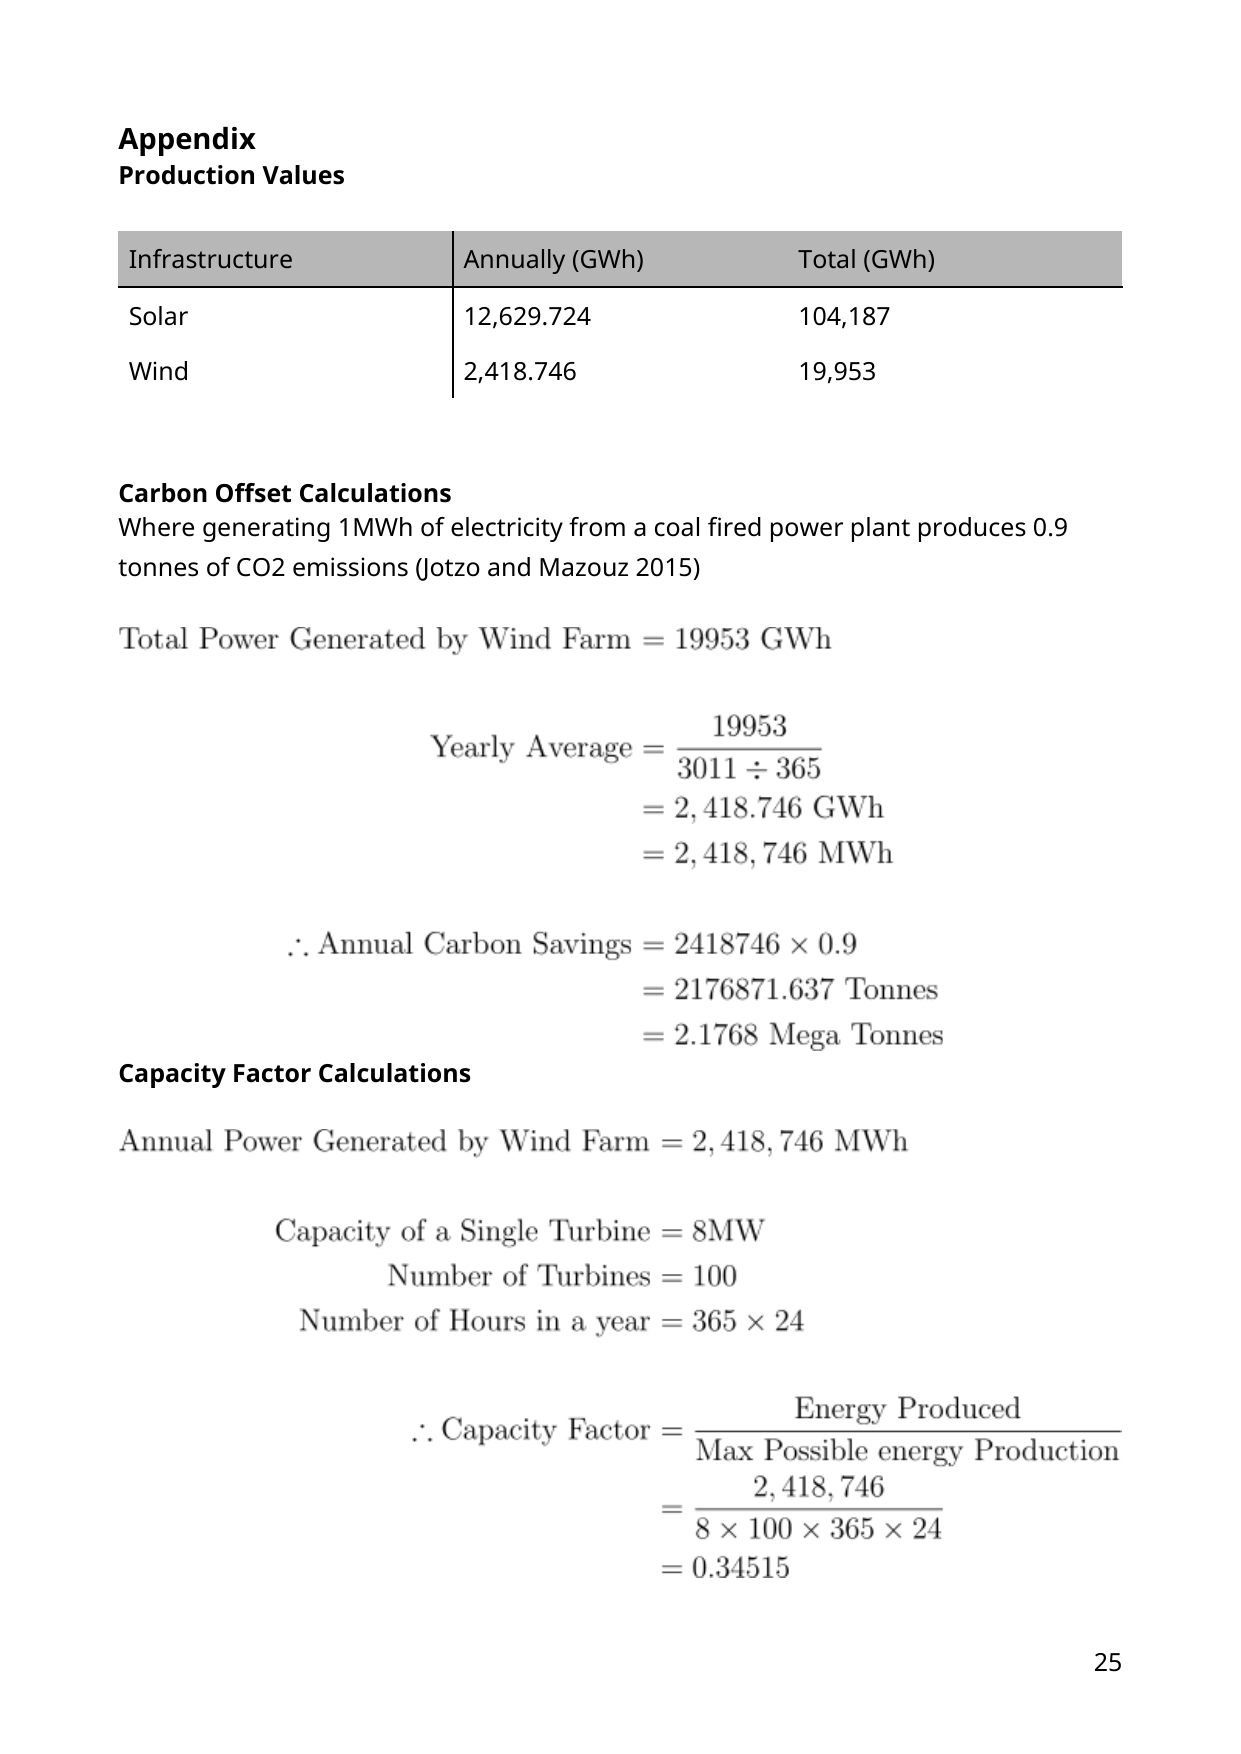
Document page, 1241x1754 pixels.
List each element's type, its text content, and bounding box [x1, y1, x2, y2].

table_cell 12,629.724 [454, 288, 788, 343]
table_header Annually (GWh) [454, 231, 788, 286]
table_header Infrastructure [118, 231, 452, 286]
subtitle Carbon Offset Calculations [118, 476, 1122, 510]
table_cell Wind [118, 343, 452, 398]
table_cell Solar [118, 288, 452, 343]
text Where generating 1MWh of electricity from a coal fired power plant produces 0.9 tonnes of CO2 emissions (Jotzo and Mazouz 2015) [118, 510, 1122, 583]
subtitle Capacity Factor Calculations [118, 1056, 1122, 1090]
table_header Total (GWh) [788, 231, 1122, 286]
table_cell 104,187 [788, 288, 1122, 343]
subtitle Appendix [118, 118, 1122, 158]
picture [118, 627, 943, 1051]
picture [118, 1129, 1122, 1578]
table_cell 2,418.746 [454, 343, 788, 398]
subtitle Production Values [118, 158, 1122, 192]
table_cell 19,953 [788, 343, 1122, 398]
